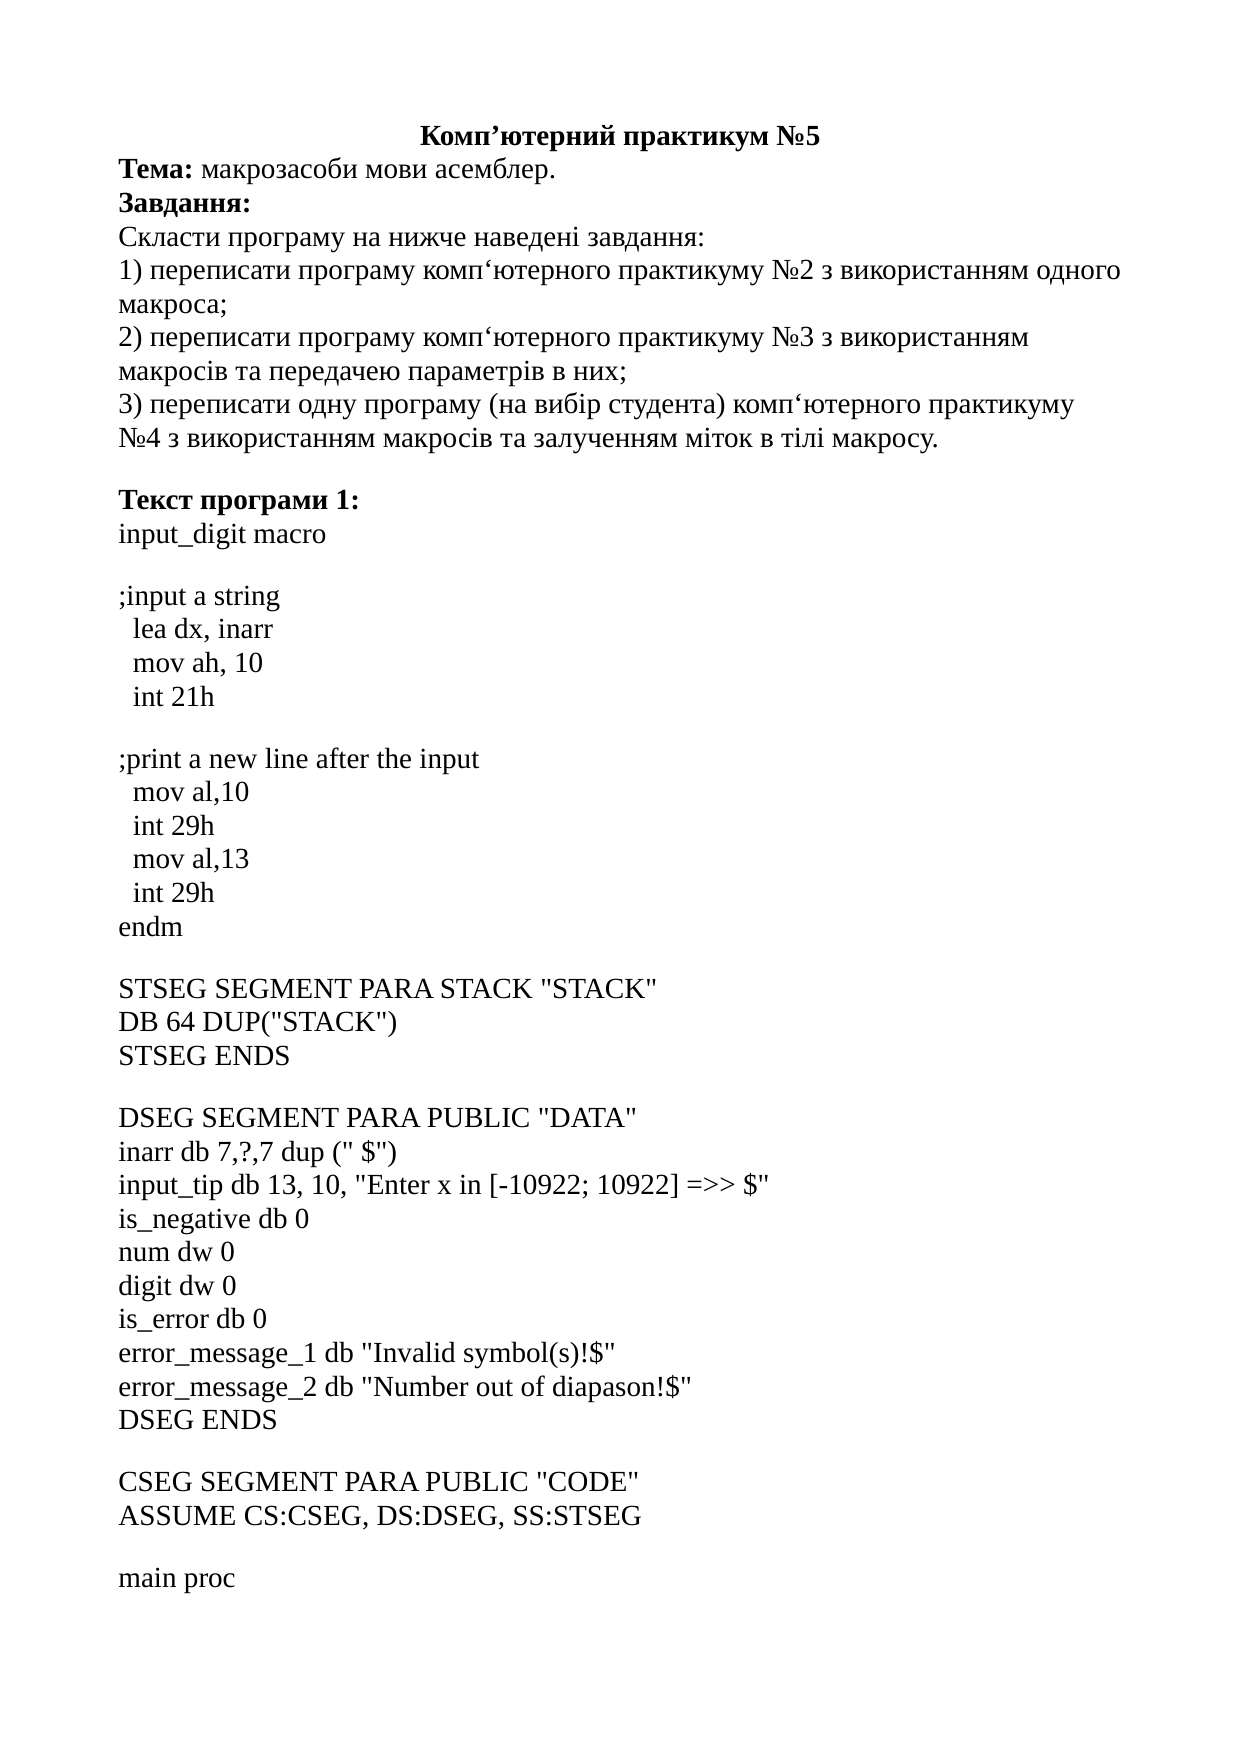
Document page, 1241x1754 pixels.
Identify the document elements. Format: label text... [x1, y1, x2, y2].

text Скласти програму на нижче наведені завдання: [118, 219, 1122, 252]
text CSEG SEGMENT PARA PUBLIC "CODE" [118, 1464, 1122, 1498]
text Текст програми 1: [118, 482, 1122, 516]
text lea dx, inarr [118, 612, 1122, 645]
text ;print a new line after the input [118, 741, 1122, 774]
text mov ah, 10 [118, 645, 1122, 679]
text Завдання: [118, 185, 1122, 219]
text input_digit macro [118, 516, 1122, 549]
text STSEG ENDS [118, 1038, 1122, 1072]
text int 21h [118, 679, 1122, 712]
text ASSUME CS:CSEG, DS:DSEG, SS:STSEG [118, 1498, 1122, 1532]
text int 29h [118, 808, 1122, 842]
text DSEG SEGMENT PARA PUBLIC "DATA" [118, 1100, 1122, 1134]
text STSEG SEGMENT PARA STACK "STACK" [118, 971, 1122, 1004]
text digit dw 0 [118, 1268, 1122, 1302]
text error_message_2 db "Number out of diapason!$" [118, 1369, 1122, 1402]
text is_negative db 0 [118, 1201, 1122, 1234]
text inarr db 7,?,7 dup (" $") [118, 1134, 1122, 1167]
text Тема: макрозасоби мови асемблер. [118, 152, 1122, 185]
text mov al,13 [118, 842, 1122, 875]
text DSEG ENDS [118, 1402, 1122, 1436]
text input_tip db 13, 10, "Enter x in [-10922; 10922] =>> $" [118, 1167, 1122, 1201]
text is_error db 0 [118, 1302, 1122, 1335]
text ;input a string [118, 578, 1122, 612]
text 2) переписати програму комп‘ютерного практикуму №3 з використанням макросів та передачею параметрів в них; [118, 319, 1122, 386]
text endm [118, 909, 1122, 942]
text main proc [118, 1560, 1122, 1594]
text DB 64 DUP("STACK") [118, 1004, 1122, 1038]
text num dw 0 [118, 1234, 1122, 1268]
text 1) переписати програму комп‘ютерного практикуму №2 з використанням одного макроса; [118, 252, 1122, 319]
text error_message_1 db "Invalid symbol(s)!$" [118, 1335, 1122, 1369]
text mov al,10 [118, 774, 1122, 808]
text 3) переписати одну програму (на вибір студента) комп‘ютерного практикуму №4 з використанням макросів та залученням міток в тілі макросу. [118, 386, 1122, 453]
text Комп’ютерний практикум №5 [118, 118, 1122, 152]
text int 29h [118, 875, 1122, 909]
